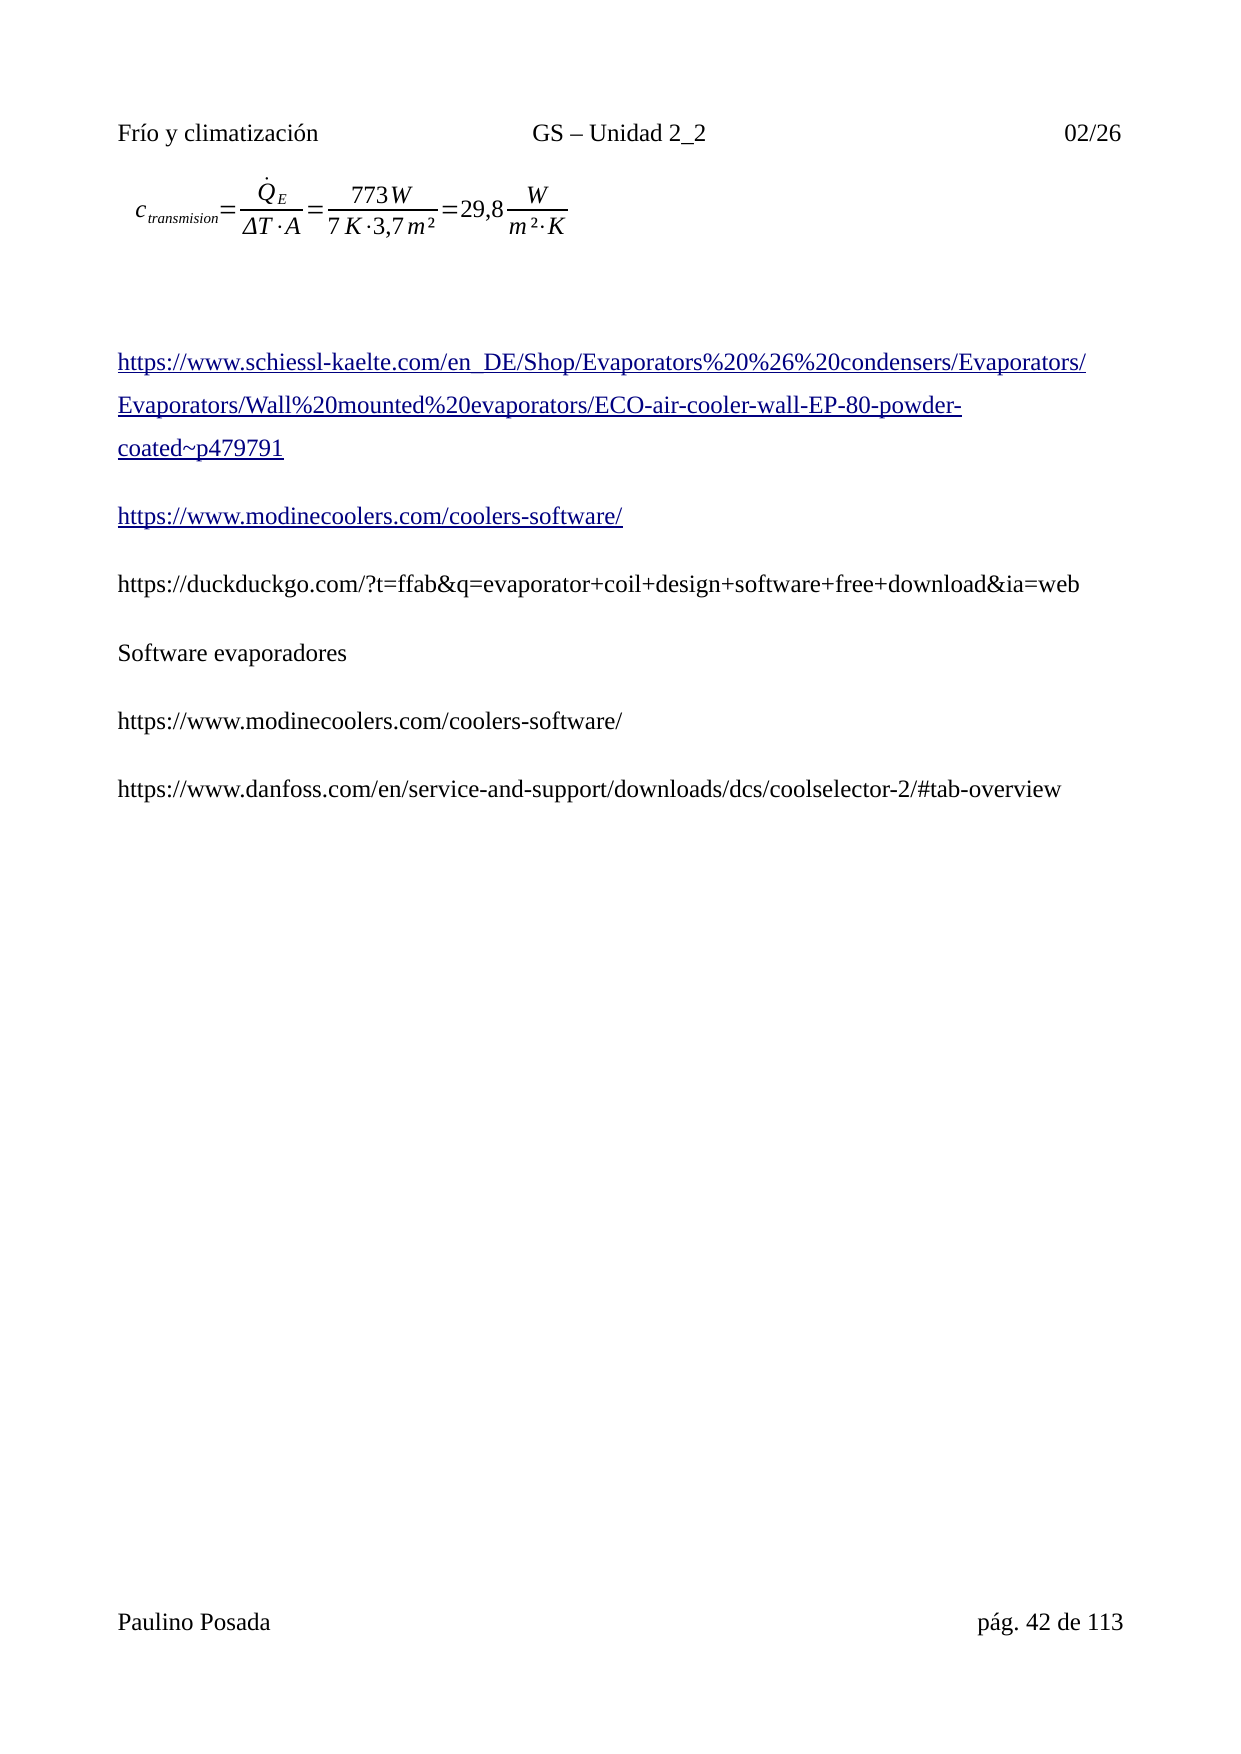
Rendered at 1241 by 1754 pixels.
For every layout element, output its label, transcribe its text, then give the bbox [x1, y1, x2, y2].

text https://www.danfoss.com/en/service-and-support/downloads/dcs/coolselector-2/#tab-overview [117, 774, 1123, 803]
text https://www.modinecoolers.com/coolers-software/ [117, 501, 1123, 530]
text https://www.schiessl-kaelte.com/en_DE/Shop/Evaporators%20%26%20condensers/Evaporators/Evaporators/Wall%20mounted%20evaporators/ECO-air-cooler-wall-EP-80-powder-coated~p479791 [117, 347, 1123, 462]
text https://duckduckgo.com/?t=ffab&q=evaporator+coil+design+software+free+download&ia=web [117, 569, 1123, 598]
text Software evaporadores [117, 638, 1123, 666]
text https://www.modinecoolers.com/coolers-software/ [117, 706, 1123, 734]
